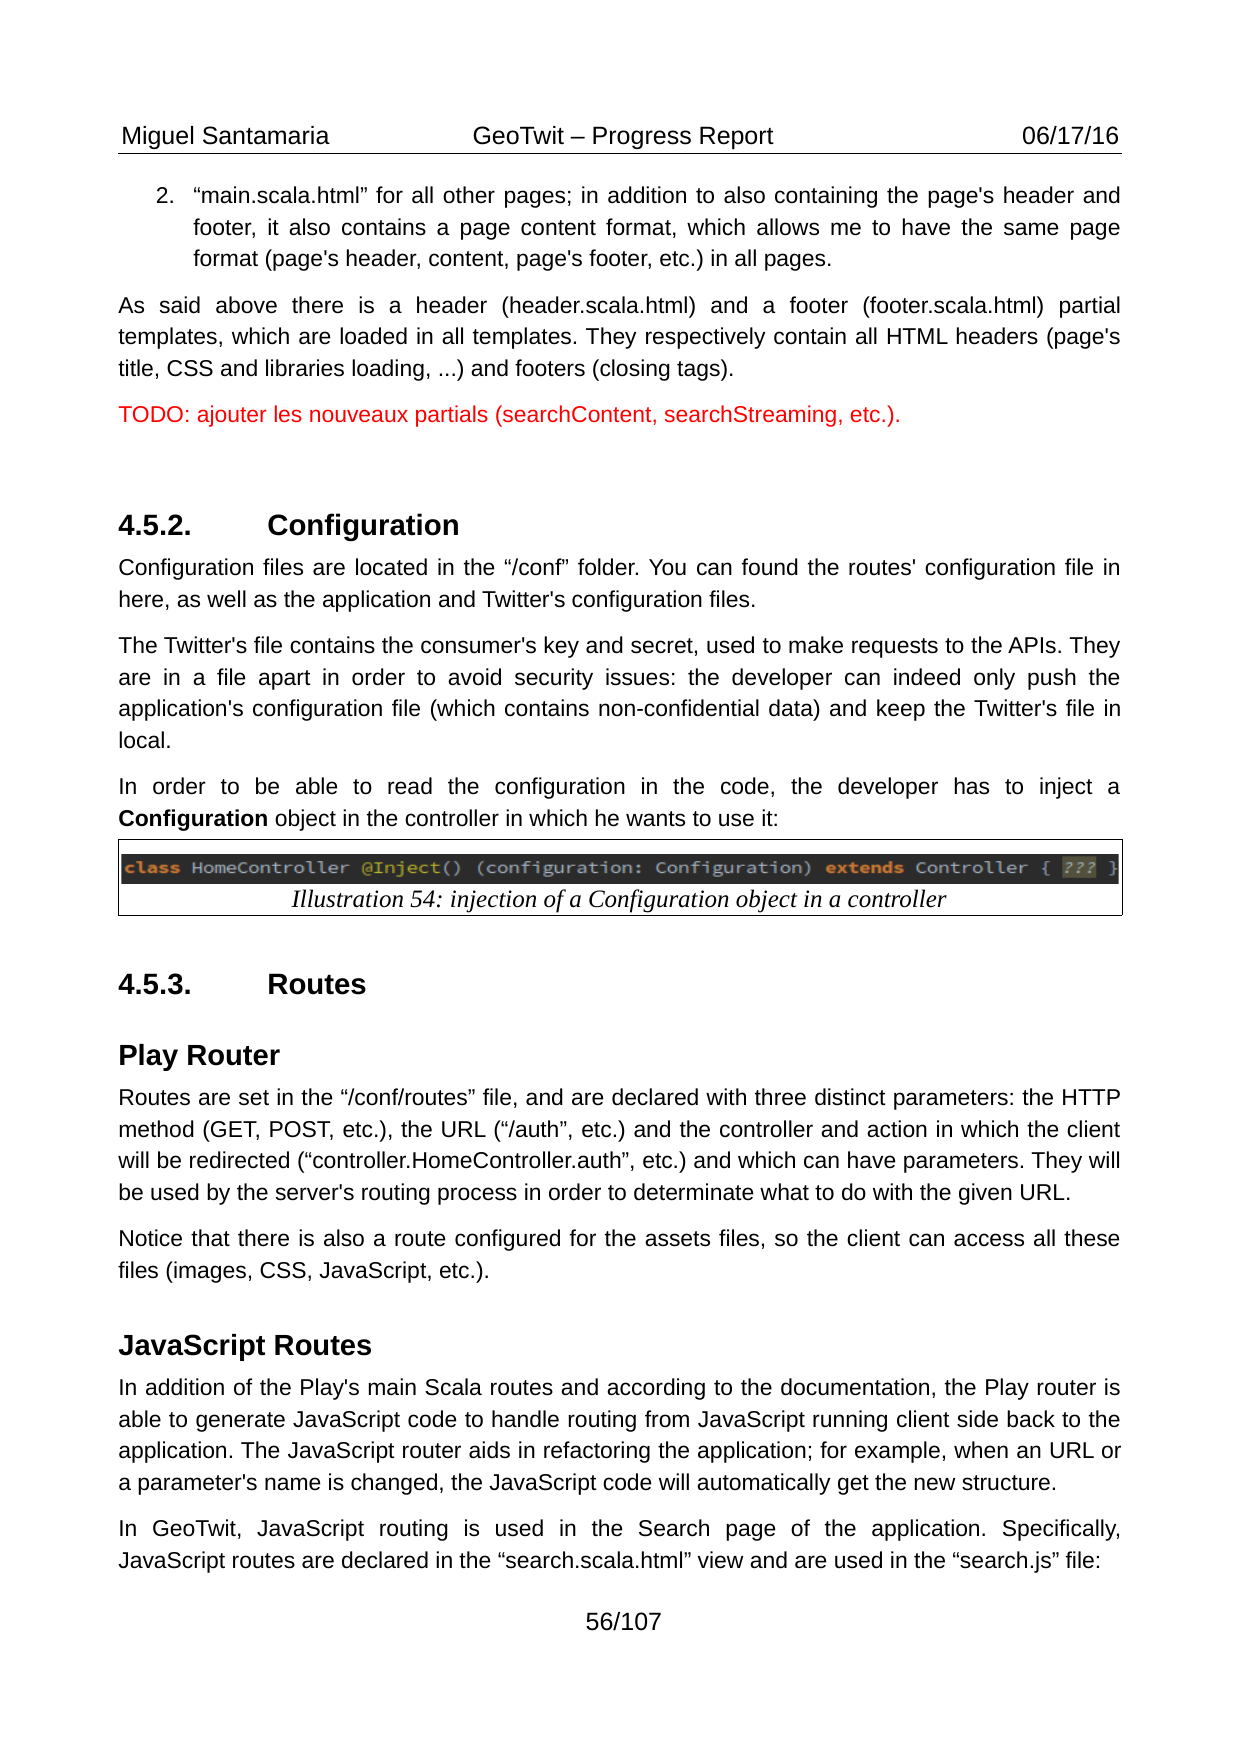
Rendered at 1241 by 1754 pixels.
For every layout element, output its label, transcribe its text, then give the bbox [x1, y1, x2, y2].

subtitle Play Router [118, 1038, 1122, 1072]
text In GeoTwit, JavaScript routing is used in the Search page of the application. Specifically, JavaScript routes are declared in the “search.scala.html” view and are used in the “search.js” file: [118, 1515, 1122, 1573]
subtitle Configuration [118, 508, 1122, 542]
text Notice that there is also a route configured for the assets files, so the client can access all these files (images, CSS, JavaScript, etc.). [118, 1225, 1122, 1283]
text In addition of the Play's main Scala routes and according to the documentation, the Play router is able to generate JavaScript code to handle routing from JavaScript running client side back to the application. The JavaScript router aids in refactoring the application; for example, when an URL or a parameter's name is changed, the JavaScript code will automatically get the new structure. [118, 1374, 1122, 1495]
text TODO: ajouter les nouveaux partials (searchContent, searchStreaming, etc.). [118, 401, 1122, 428]
picture [121, 854, 1119, 884]
subtitle JavaScript Routes [118, 1328, 1122, 1362]
text In order to be able to read the configuration in the code, the developer has to inject a Configuration object in the controller in which he wants to use it: [118, 773, 1122, 831]
subtitle Routes [118, 967, 1122, 1001]
text The Twitter's file contains the consumer's key and secret, used to make requests to the APIs. They are in a file apart in order to avoid security issues: the developer can indeed only push the application's configuration file (which contains non-confidential data) and keep the Twitter's file in local. [118, 632, 1122, 753]
text Routes are set in the “/conf/routes” file, and are declared with three distinct parameters: the HTTP method (GET, POST, etc.), the URL (“/auth”, etc.) and the controller and action in which the client will be redirected (“controller.HomeController.auth”, etc.) and which can have parameters. They will be used by the server's routing process in order to determinate what to do with the given URL. [118, 1084, 1122, 1205]
list “main.scala.html” for all other pages; in addition to also containing the page's header and footer, it also contains a page content format, which allows me to have the same page format (page's header, content, page's footer, etc.) in all pages. [156, 182, 1122, 272]
text Configuration files are located in the “/conf” folder. You can found the routes' configuration file in here, as well as the application and Twitter's configuration files. [118, 554, 1122, 612]
text As said above there is a header (header.scala.html) and a footer (footer.scala.html) partial templates, which are loaded in all templates. They respectively contain all HTML headers (page's title, CSS and libraries loading, ...) and footers (closing tags). [118, 292, 1122, 381]
text Illustration 54: injection of a Configuration object in a controller [121, 884, 1119, 912]
